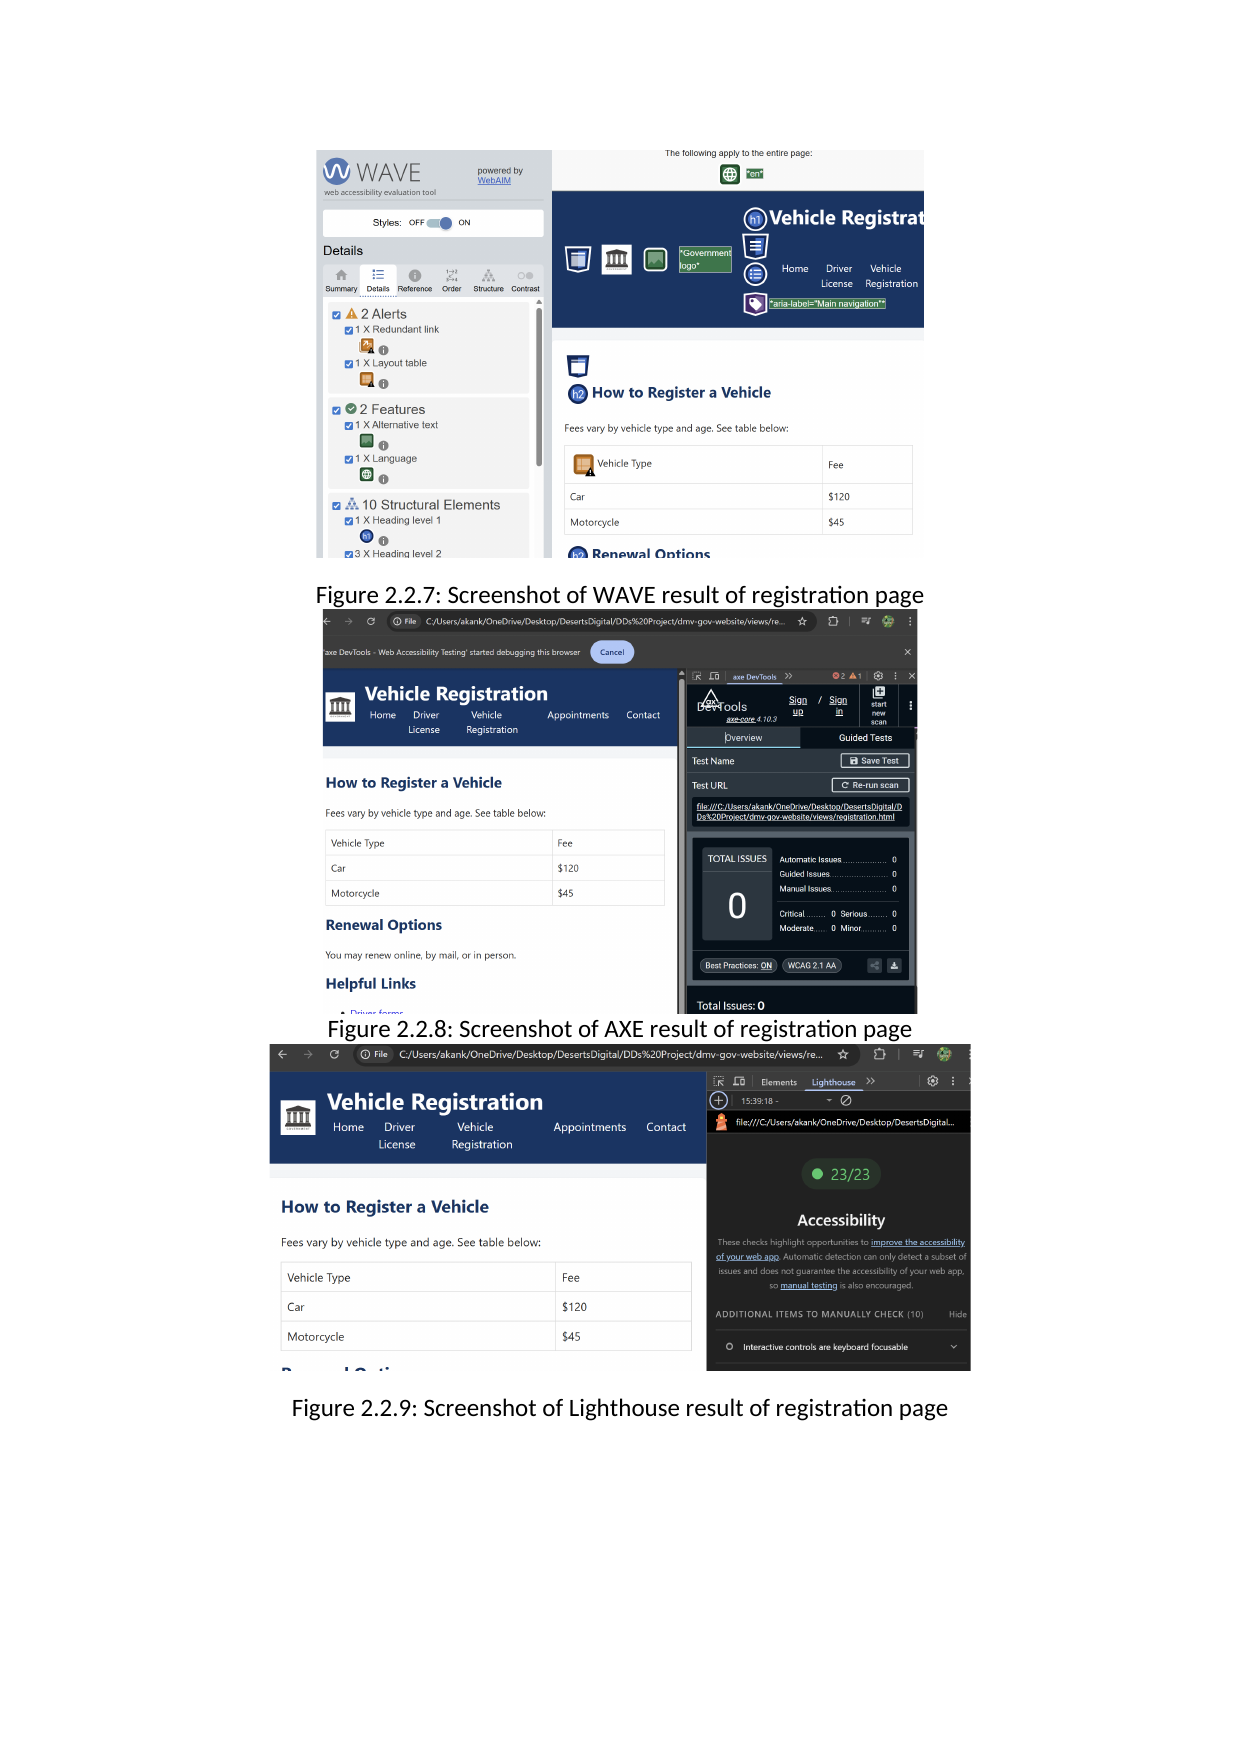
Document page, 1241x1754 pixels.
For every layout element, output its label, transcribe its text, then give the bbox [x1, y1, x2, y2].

picture [322, 609, 918, 1014]
subtitle Figure 2.2.9: Screenshot of Lighthouse result of registration page [150, 1392, 1090, 1422]
subtitle Figure 2.2.8: Screenshot of AXE result of registration page [150, 1014, 1090, 1044]
picture [316, 150, 924, 558]
picture [269, 1044, 971, 1371]
subtitle Figure 2.2.7: Screenshot of WAVE result of registration page [150, 579, 1090, 610]
